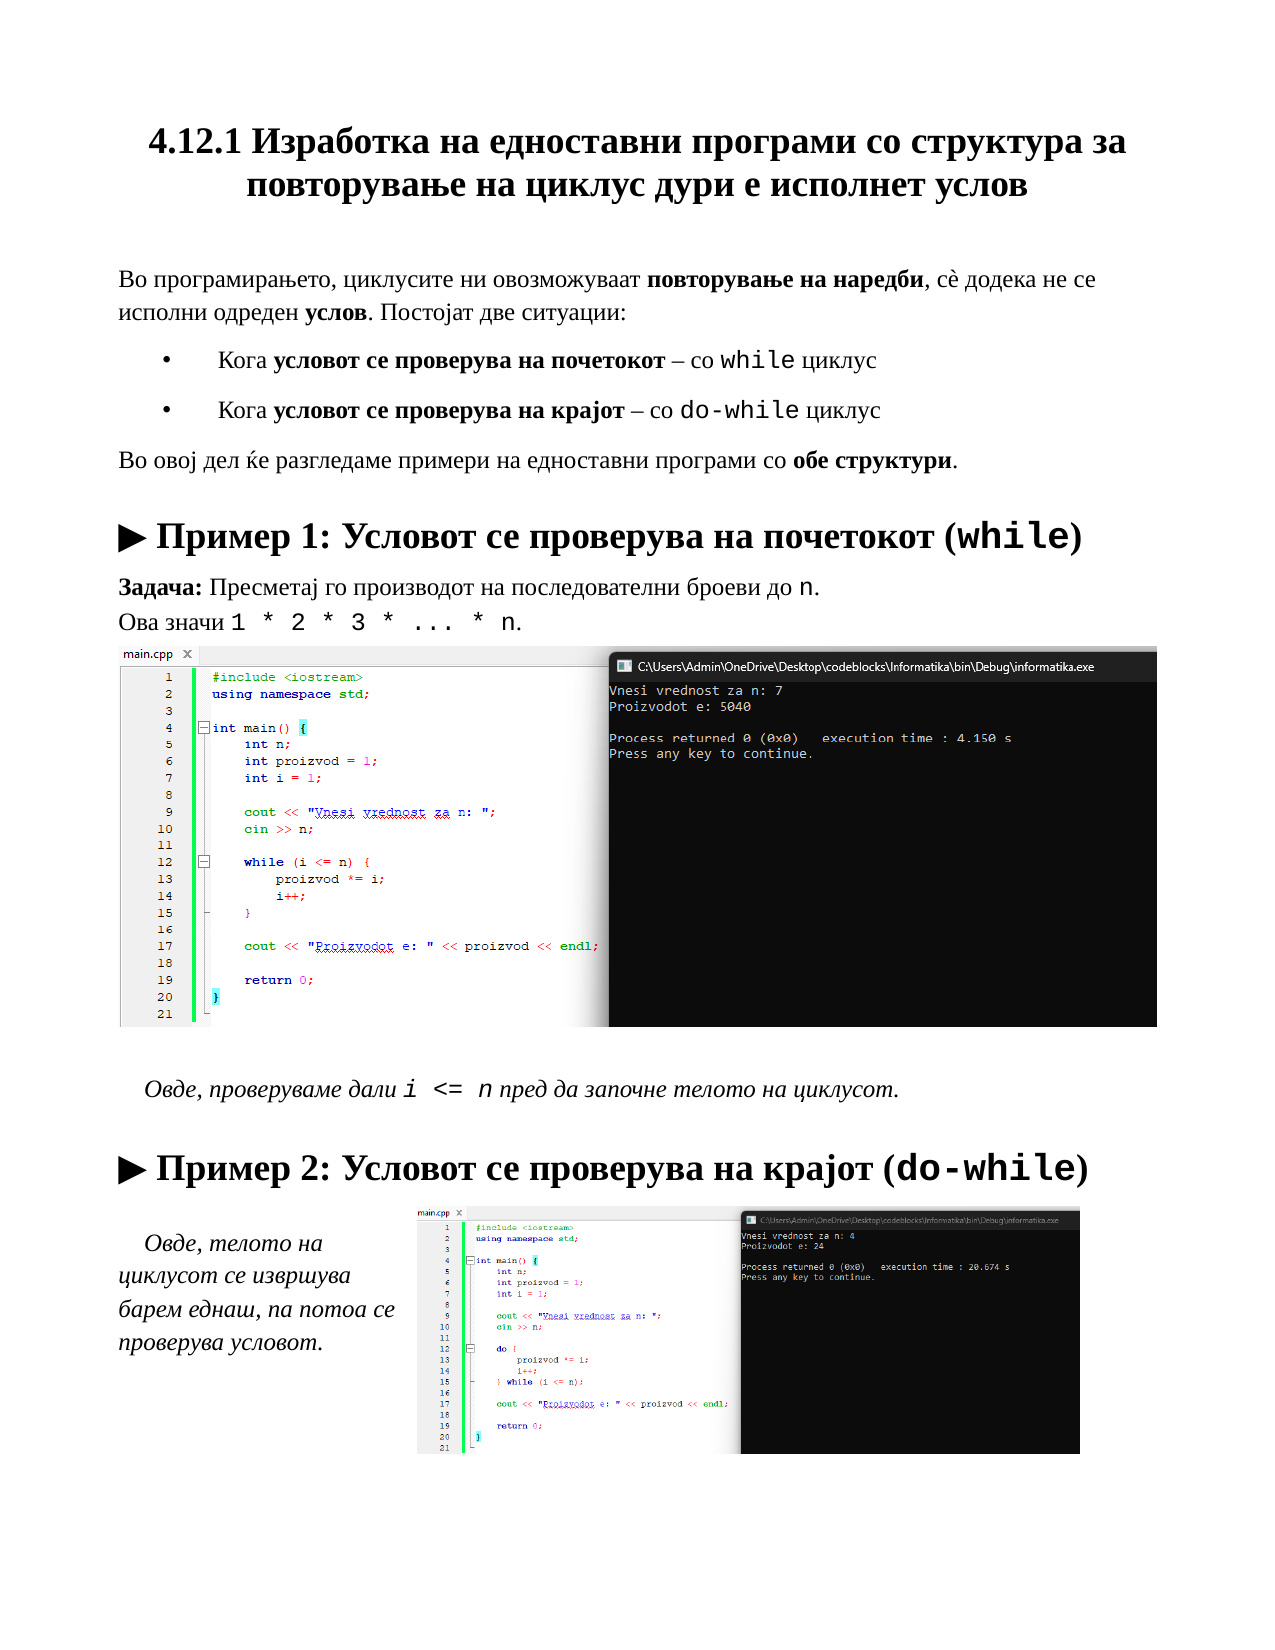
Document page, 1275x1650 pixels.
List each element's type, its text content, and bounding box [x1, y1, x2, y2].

text Задача: Пресметај го производот на последователни броеви до n. Ова значи 1 * 2 * 3 * ... * n. [118, 572, 1157, 638]
list ✅ Кога условот се проверува на крајот – со do-while циклус [162, 395, 1157, 426]
subtitle ▶️ Пример 2: Условот се проверува на крајот (do-while) [118, 1145, 1157, 1191]
text Во овој дел ќе разгледаме примери на едноставни програми со обе структури. [118, 445, 1157, 474]
subtitle 4.12.1 Изработка на едноставни програми со структура за повторување на циклус дури е исполнет услов [118, 118, 1157, 204]
text ✅ Овде, телото на циклусот се извршува барем еднаш, па потоа се проверува условот. [118, 1228, 416, 1355]
list ✅ Кога условот се проверува на почетокот – со while циклус [162, 345, 1157, 376]
picture [118, 646, 1157, 1027]
subtitle ▶️ Пример 1: Условот се проверува на почетокот (while) [118, 513, 1157, 560]
text ✅ Овде, проверуваме дали i <= n пред да започне телото на циклусот. [118, 1074, 1157, 1105]
picture [416, 1206, 1080, 1454]
text [1080, 1228, 1157, 1355]
text Во програмирањето, циклусите ни овозможуваат повторување на наредби, сè додека не се исполни одреден услов. Постојат две ситуации: [118, 264, 1157, 326]
